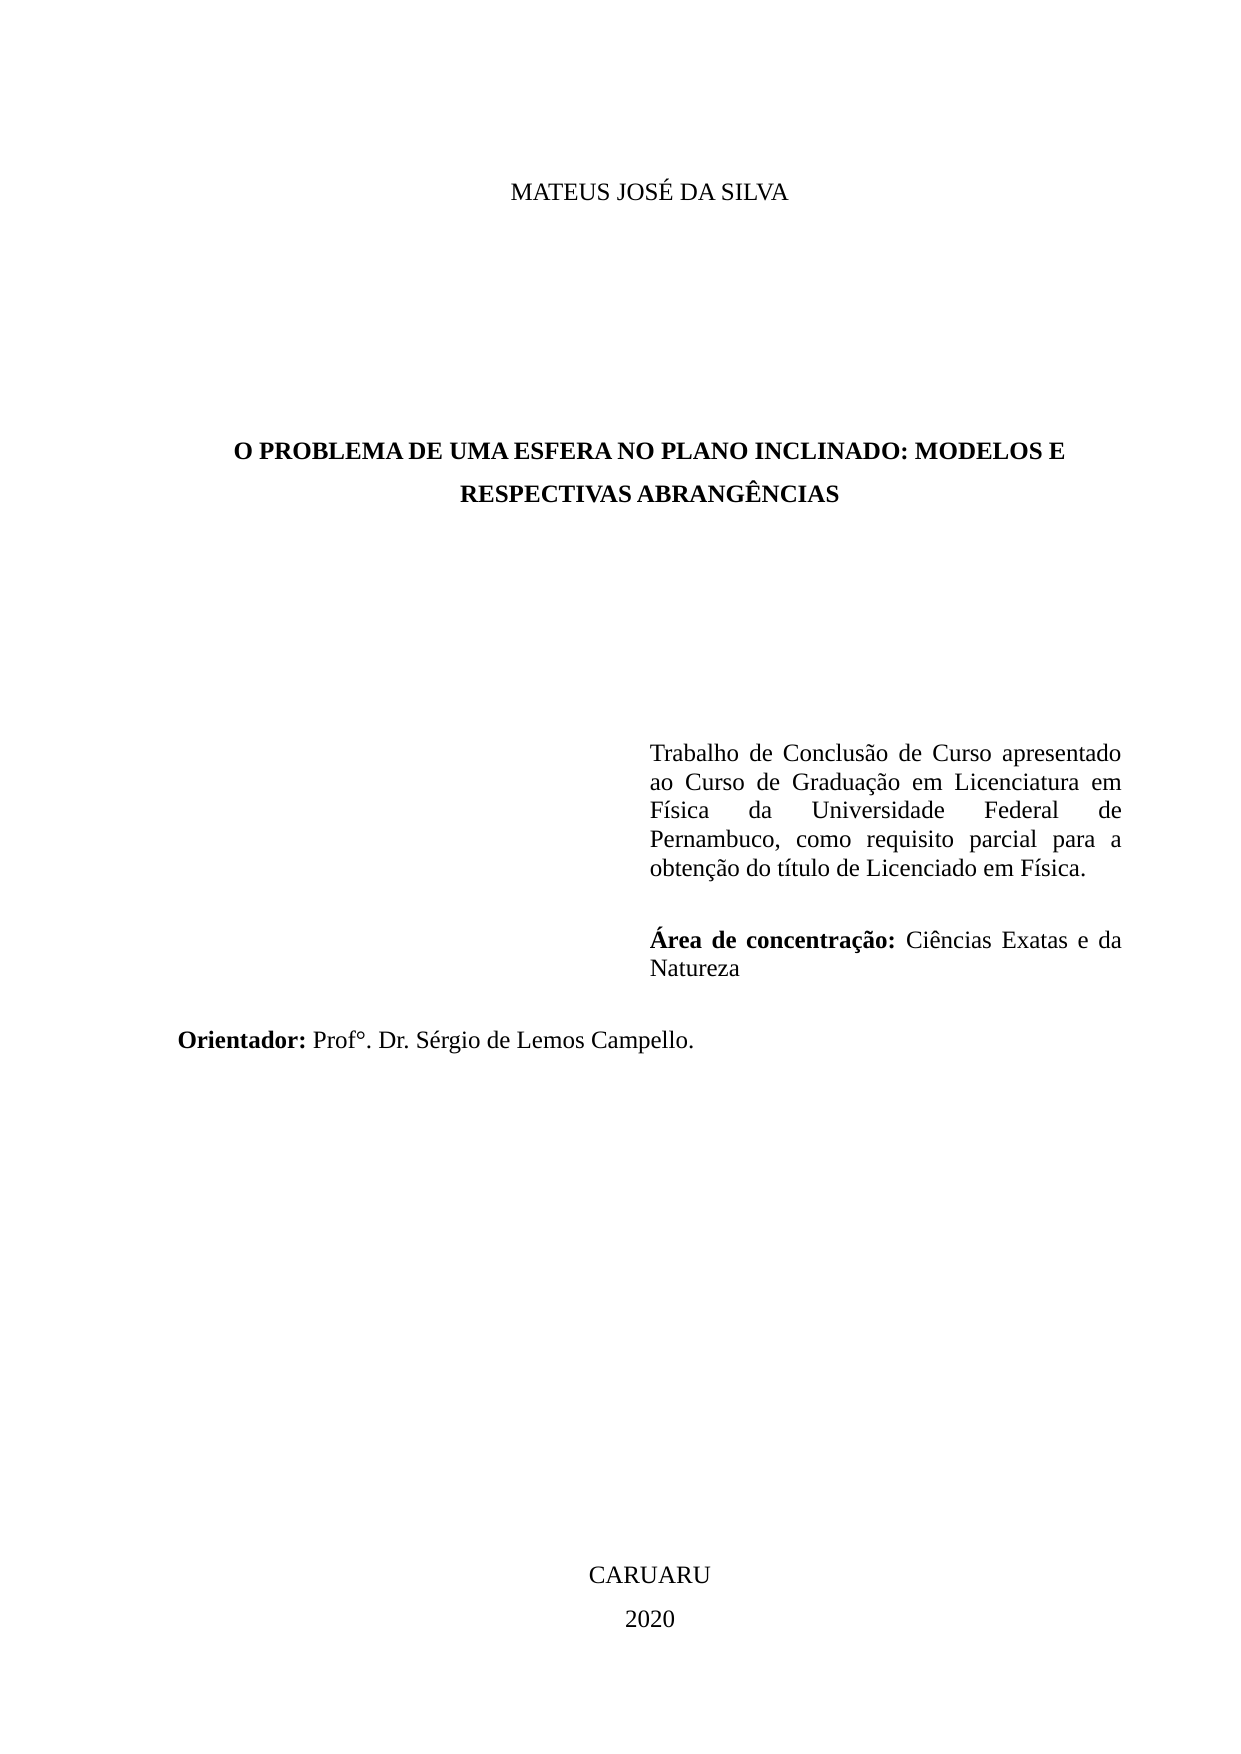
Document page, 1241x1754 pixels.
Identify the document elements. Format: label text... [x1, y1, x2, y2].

text CARUARU [177, 1561, 1122, 1589]
text 2020 [177, 1604, 1122, 1632]
text Orientador: Prof°. Dr. Sérgio de Lemos Campello. [177, 1025, 1122, 1054]
text Trabalho de Conclusão de Curso apresentado ao Curso de Graduação em Licenciatura em Física da Universidade Federal de Pernambuco, como requisito parcial para a obtenção do título de Licenciado em Física. [649, 738, 1122, 882]
text Área de concentração: Ciências Exatas e da Natureza [649, 925, 1122, 982]
text MATEUS JOSÉ DA SILVA [177, 177, 1122, 206]
text O PROBLEMA DE UMA ESFERA NO PLANO INCLINADO: MODELOS E RESPECTIVAS ABRANGÊNCIAS [177, 436, 1122, 508]
